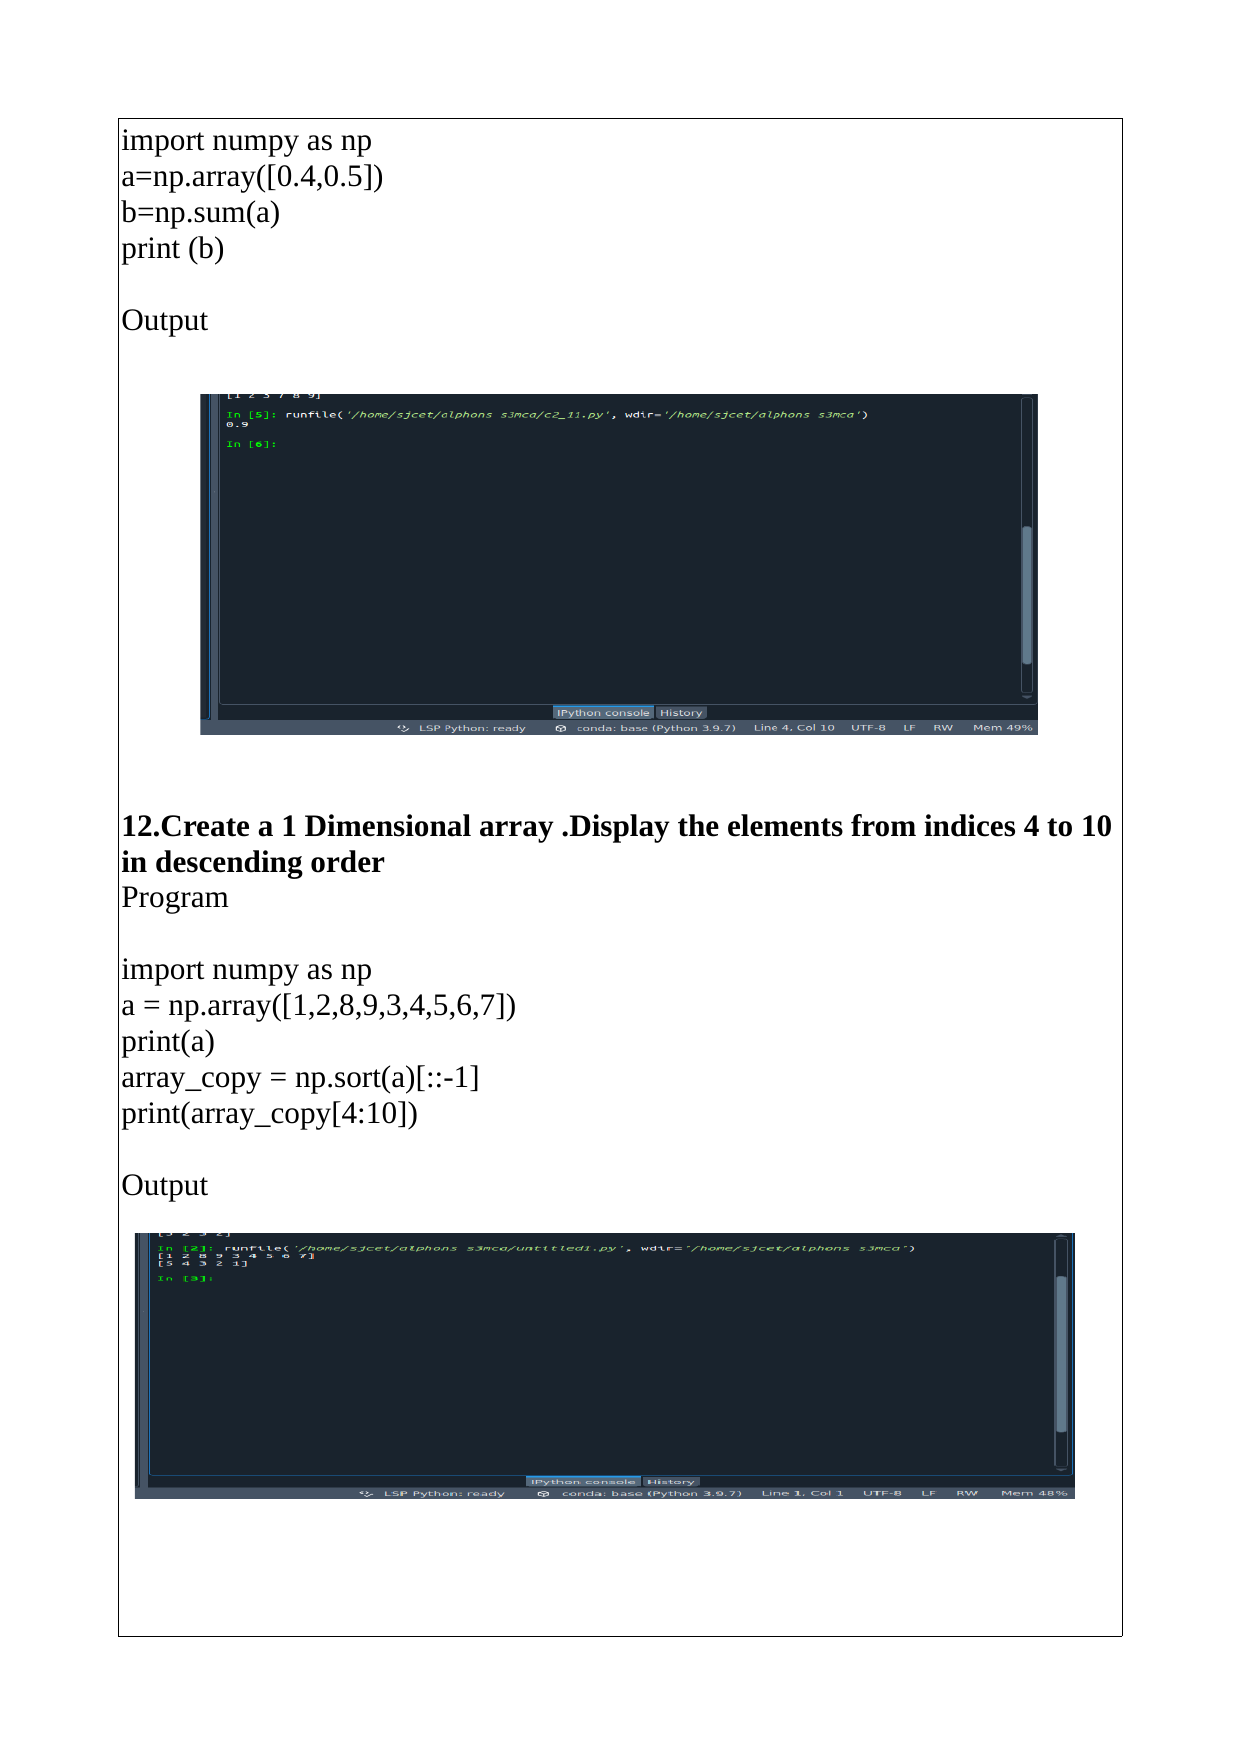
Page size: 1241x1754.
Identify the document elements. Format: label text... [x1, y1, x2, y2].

text a = np.array([1,2,8,9,3,4,5,6,7]) [121, 987, 1119, 1022]
text import numpy as np [121, 121, 1119, 157]
text Output [121, 301, 1119, 337]
text a=np.array([0.4,0.5]) [121, 157, 1119, 193]
text import numpy as np [121, 951, 1119, 987]
text array_copy = np.sort(a)[::-1] [121, 1058, 1119, 1094]
text print(a) [121, 1022, 1119, 1058]
text Program [121, 879, 1119, 915]
text b=np.sum(a) [121, 193, 1119, 229]
text Output [121, 1166, 1119, 1202]
text print (b) [121, 229, 1119, 265]
text print(array_copy[4:10]) [121, 1094, 1119, 1130]
text 12.Create a 1 Dimensional array .Display the elements from indices 4 to 10 in descending order [121, 807, 1119, 879]
